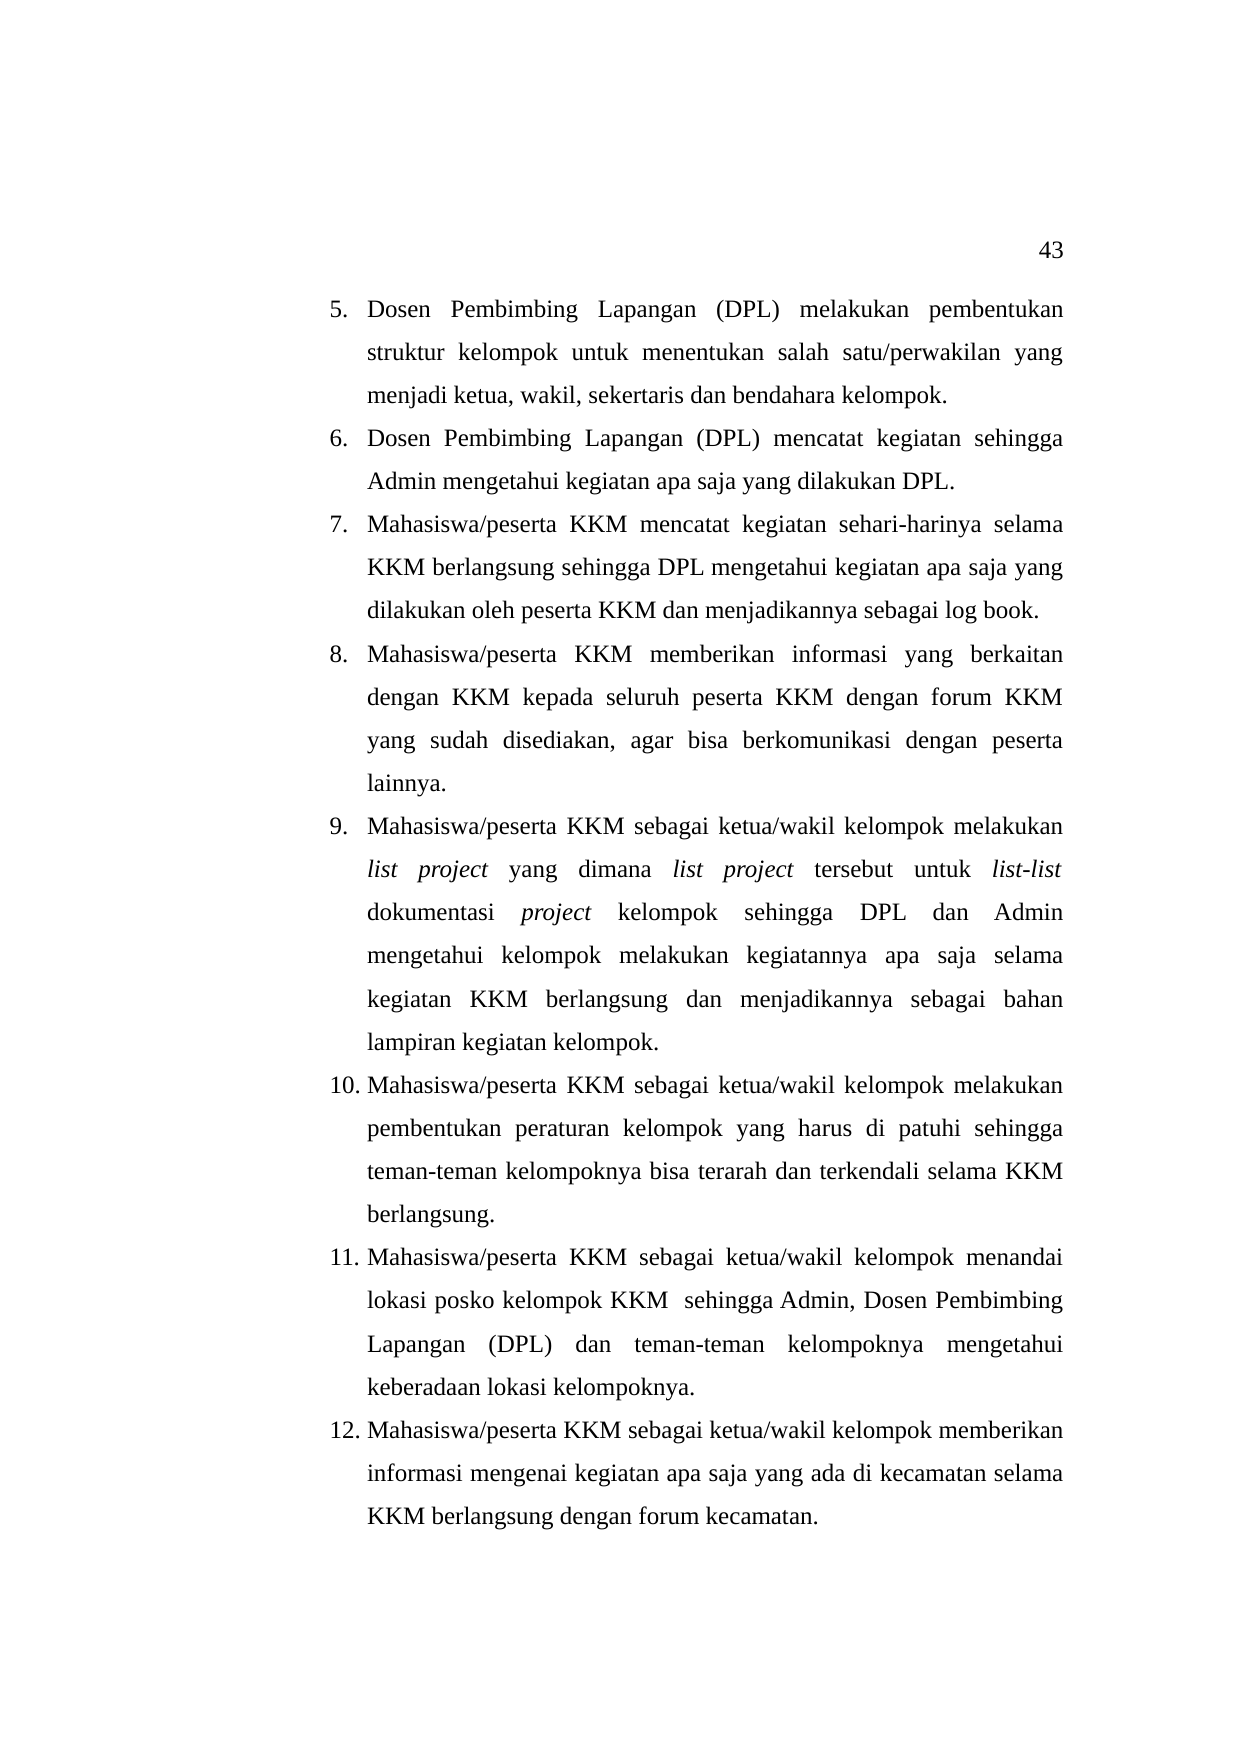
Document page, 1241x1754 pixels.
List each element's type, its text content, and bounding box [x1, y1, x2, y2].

list Dosen Pembimbing Lapangan (DPL) mencatat kegiatan sehingga Admin mengetahui kegiatan apa saja yang dilakukan DPL. [329, 423, 1063, 495]
list Mahasiswa/peserta KKM sebagai ketua/wakil kelompok menandai lokasi posko kelompok KKM sehingga Admin, Dosen Pembimbing Lapangan (DPL) dan teman-teman kelompoknya mengetahui keberadaan lokasi kelompoknya. [329, 1242, 1063, 1401]
list Mahasiswa/peserta KKM mencatat kegiatan sehari-harinya selama KKM berlangsung sehingga DPL mengetahui kegiatan apa saja yang dilakukan oleh peserta KKM dan menjadikannya sebagai log book. [329, 509, 1063, 624]
list Mahasiswa/peserta KKM memberikan informasi yang berkaitan dengan KKM kepada seluruh peserta KKM dengan forum KKM yang sudah disediakan, agar bisa berkomunikasi dengan peserta lainnya. [329, 639, 1063, 797]
list Mahasiswa/peserta KKM sebagai ketua/wakil kelompok memberikan informasi mengenai kegiatan apa saja yang ada di kecamatan selama KKM berlangsung dengan forum kecamatan. [329, 1415, 1063, 1530]
list Mahasiswa/peserta KKM sebagai ketua/wakil kelompok melakukan pembentukan peraturan kelompok yang harus di patuhi sehingga teman-teman kelompoknya bisa terarah dan terkendali selama KKM berlangsung. [329, 1070, 1063, 1228]
list Dosen Pembimbing Lapangan (DPL) melakukan pembentukan struktur kelompok untuk menentukan salah satu/perwakilan yang menjadi ketua, wakil, sekertaris dan bendahara kelompok. [329, 294, 1063, 409]
list Mahasiswa/peserta KKM sebagai ketua/wakil kelompok melakukan list project yang dimana list project tersebut untuk list-list dokumentasi project kelompok sehingga DPL dan Admin mengetahui kelompok melakukan kegiatannya apa saja selama kegiatan KKM berlangsung dan menjadikannya sebagai bahan lampiran kegiatan kelompok. [329, 811, 1063, 1056]
